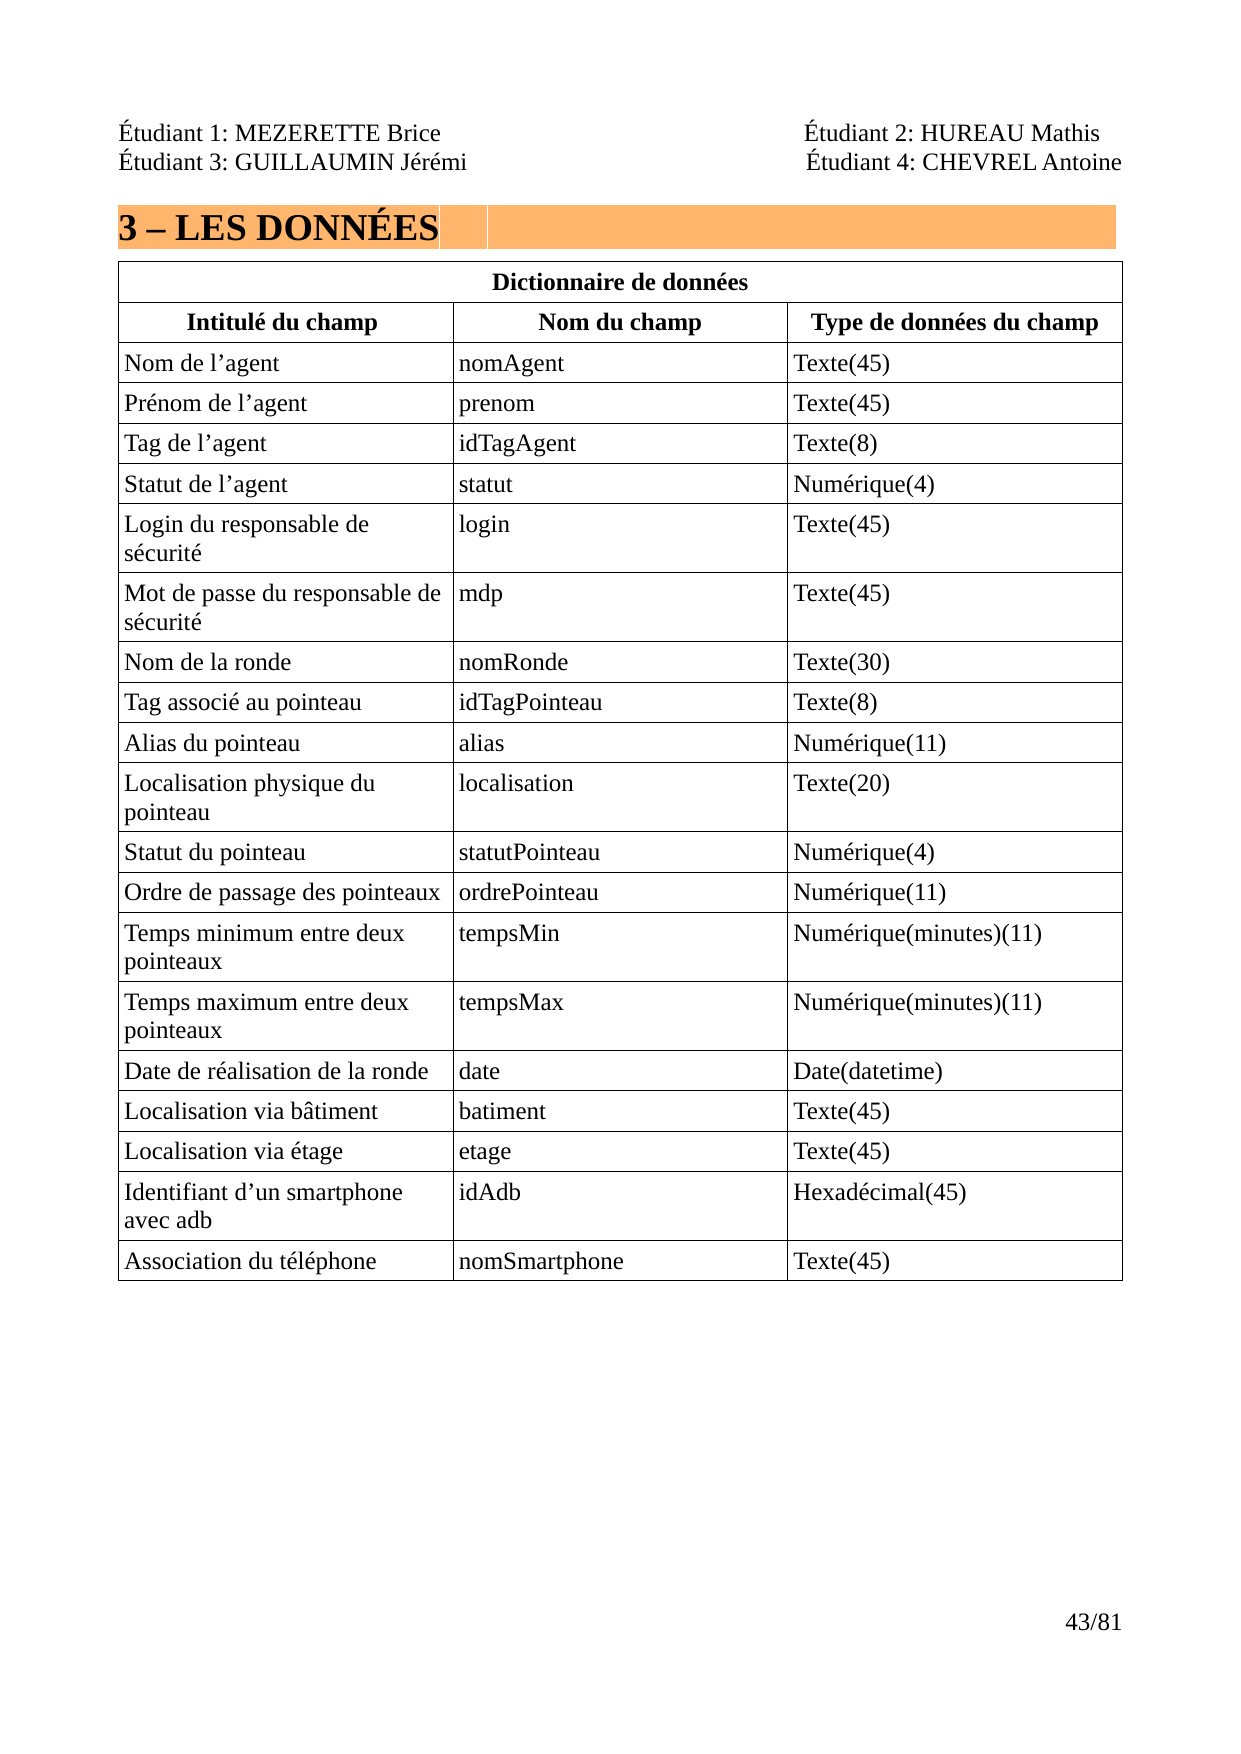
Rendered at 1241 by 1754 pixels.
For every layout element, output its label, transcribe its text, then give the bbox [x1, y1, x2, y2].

table_cell Localisation via bâtiment [119, 1091, 453, 1131]
table_cell Type de données du champ [788, 303, 1122, 342]
table_cell idAdb [454, 1172, 787, 1240]
table_cell ordrePointeau [454, 873, 787, 912]
table_cell Texte(45) [788, 573, 1122, 641]
table_cell Texte(8) [788, 683, 1122, 722]
table_cell prenom [454, 383, 787, 422]
table_cell Ordre de passage des pointeaux [119, 873, 453, 912]
table_cell nomAgent [454, 343, 787, 382]
table_cell Localisation via étage [119, 1132, 453, 1171]
table_cell tempsMax [454, 982, 787, 1050]
table_cell localisation [454, 763, 787, 831]
table_cell Intitulé du champ [119, 303, 453, 342]
table_cell mdp [454, 573, 787, 641]
table_cell Nom de la ronde [119, 642, 453, 682]
table_cell idTagPointeau [454, 683, 787, 722]
table_cell Tag de l’agent [119, 424, 453, 463]
table_cell Texte(20) [788, 763, 1122, 831]
table_cell Association du téléphone [119, 1241, 453, 1280]
table_header Dictionnaire de données [119, 262, 1122, 302]
table_cell batiment [454, 1091, 787, 1131]
table_cell Texte(45) [788, 504, 1122, 572]
subtitle 3 – LES DONNÉES [118, 205, 1122, 249]
table_cell Date(datetime) [788, 1051, 1122, 1090]
table_cell Numérique(11) [788, 723, 1122, 762]
table_cell etage [454, 1132, 787, 1171]
table_cell Texte(45) [788, 1132, 1122, 1171]
table_cell Statut du pointeau [119, 832, 453, 872]
table_cell Tag associé au pointeau [119, 683, 453, 722]
table_cell Numérique(11) [788, 873, 1122, 912]
table_cell Texte(8) [788, 424, 1122, 463]
table_cell Localisation physique du pointeau [119, 763, 453, 831]
table_cell Mot de passe du responsable de sécurité [119, 573, 453, 641]
table_cell Texte(45) [788, 383, 1122, 422]
table_cell Temps maximum entre deux pointeaux [119, 982, 453, 1050]
table_cell Hexadécimal(45) [788, 1172, 1122, 1240]
table_cell Identifiant d’un smartphone avec adb [119, 1172, 453, 1240]
table_cell Nom de l’agent [119, 343, 453, 382]
table_cell Numérique(4) [788, 832, 1122, 872]
table_cell Prénom de l’agent [119, 383, 453, 422]
table_cell Statut de l’agent [119, 464, 453, 503]
table_cell Date de réalisation de la ronde [119, 1051, 453, 1090]
table_cell Texte(30) [788, 642, 1122, 682]
table_cell nomSmartphone [454, 1241, 787, 1280]
table_cell Numérique(4) [788, 464, 1122, 503]
table_cell Alias du pointeau [119, 723, 453, 762]
table_cell tempsMin [454, 913, 787, 981]
table_cell alias [454, 723, 787, 762]
table_cell Numérique(minutes)(11) [788, 913, 1122, 981]
table_cell Numérique(minutes)(11) [788, 982, 1122, 1050]
table_cell nomRonde [454, 642, 787, 682]
table_cell statutPointeau [454, 832, 787, 872]
table_cell date [454, 1051, 787, 1090]
table_cell login [454, 504, 787, 572]
table_cell Texte(45) [788, 1091, 1122, 1131]
table_cell Texte(45) [788, 343, 1122, 382]
table_cell Temps minimum entre deux pointeaux [119, 913, 453, 981]
table_cell idTagAgent [454, 424, 787, 463]
table_cell Login du responsable de sécurité [119, 504, 453, 572]
table_cell Texte(45) [788, 1241, 1122, 1280]
table_cell Nom du champ [454, 303, 787, 342]
table_cell statut [454, 464, 787, 503]
